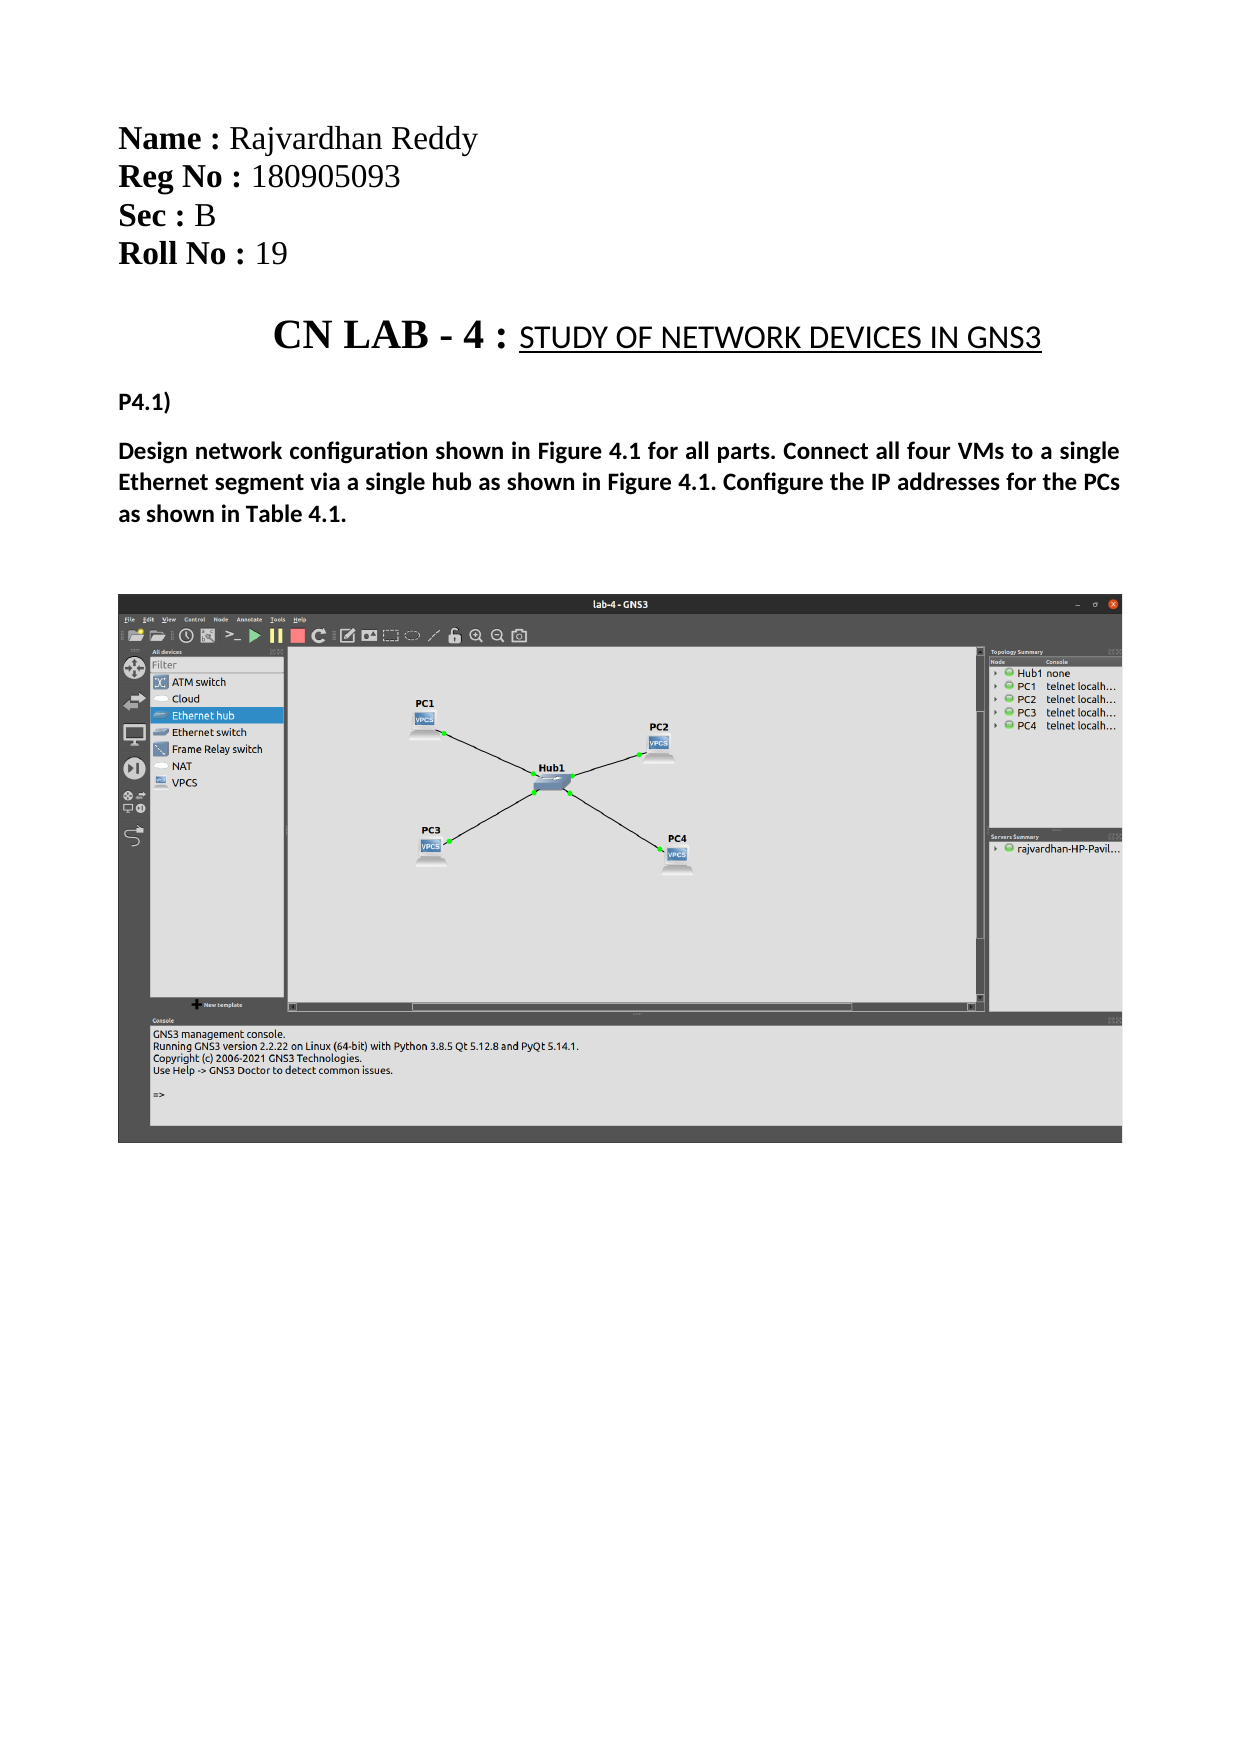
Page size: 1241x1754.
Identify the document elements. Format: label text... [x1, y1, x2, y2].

text Reg No : 180905093 [118, 156, 1122, 195]
text CN LAB - 4 : STUDY OF NETWORK DEVICES IN GNS3 [118, 310, 1122, 358]
text Sec : B [118, 195, 1122, 233]
picture [118, 594, 1123, 1143]
text Design network configuration shown in Figure 4.1 for all parts. Connect all four VMs to a single Ethernet segment via a single hub as shown in Figure 4.1. Configure the IP addresses for the PCs as shown in Table 4.1. [118, 435, 1122, 529]
text Name : Rajvardhan Reddy [118, 118, 1122, 156]
text Roll No : 19 [118, 233, 1122, 271]
text P4.1) [118, 386, 1122, 417]
